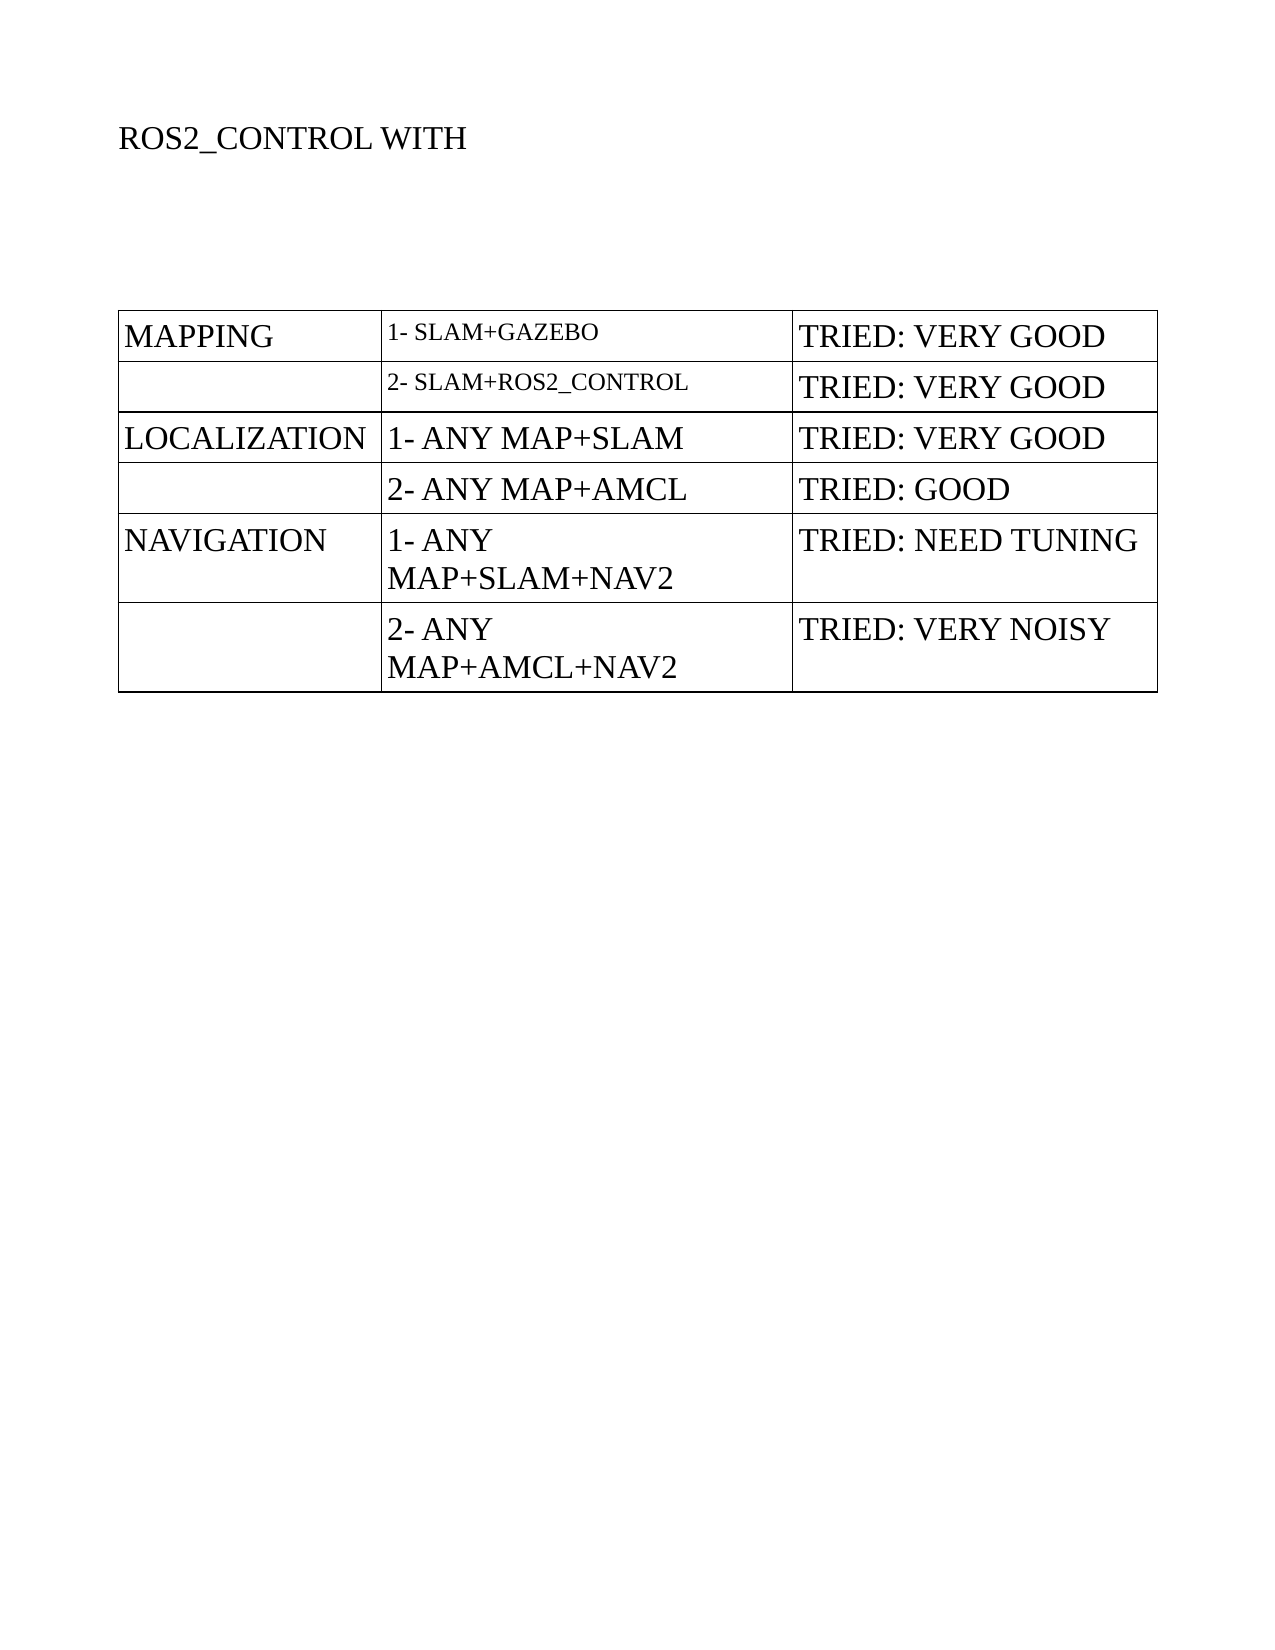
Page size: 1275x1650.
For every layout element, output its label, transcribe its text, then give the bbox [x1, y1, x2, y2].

table_cell TRIED: GOOD [793, 463, 1157, 513]
text ROS2_CONTROL WITH [118, 118, 1157, 156]
table_cell 2- SLAM+ROS2_CONTROL [382, 362, 792, 411]
table_header MAPPING [119, 311, 381, 361]
table_cell [119, 603, 381, 691]
table_header TRIED: VERY GOOD [793, 311, 1157, 361]
table_cell 2- ANY MAP+AMCL+NAV2 [382, 603, 792, 691]
table_cell [119, 463, 381, 513]
table_header 1- SLAM+GAZEBO [382, 311, 792, 361]
table_cell TRIED: VERY GOOD [793, 362, 1157, 411]
table_cell LOCALIZATION [119, 413, 381, 462]
table_cell TRIED: VERY NOISY [793, 603, 1157, 691]
table_cell NAVIGATION [119, 514, 381, 602]
table_cell 2- ANY MAP+AMCL [382, 463, 792, 513]
table_cell 1- ANY MAP+SLAM+NAV2 [382, 514, 792, 602]
table_cell 1- ANY MAP+SLAM [382, 413, 792, 462]
table_cell TRIED: VERY GOOD [793, 413, 1157, 462]
table_cell TRIED: NEED TUNING [793, 514, 1157, 602]
table_cell [119, 362, 381, 411]
